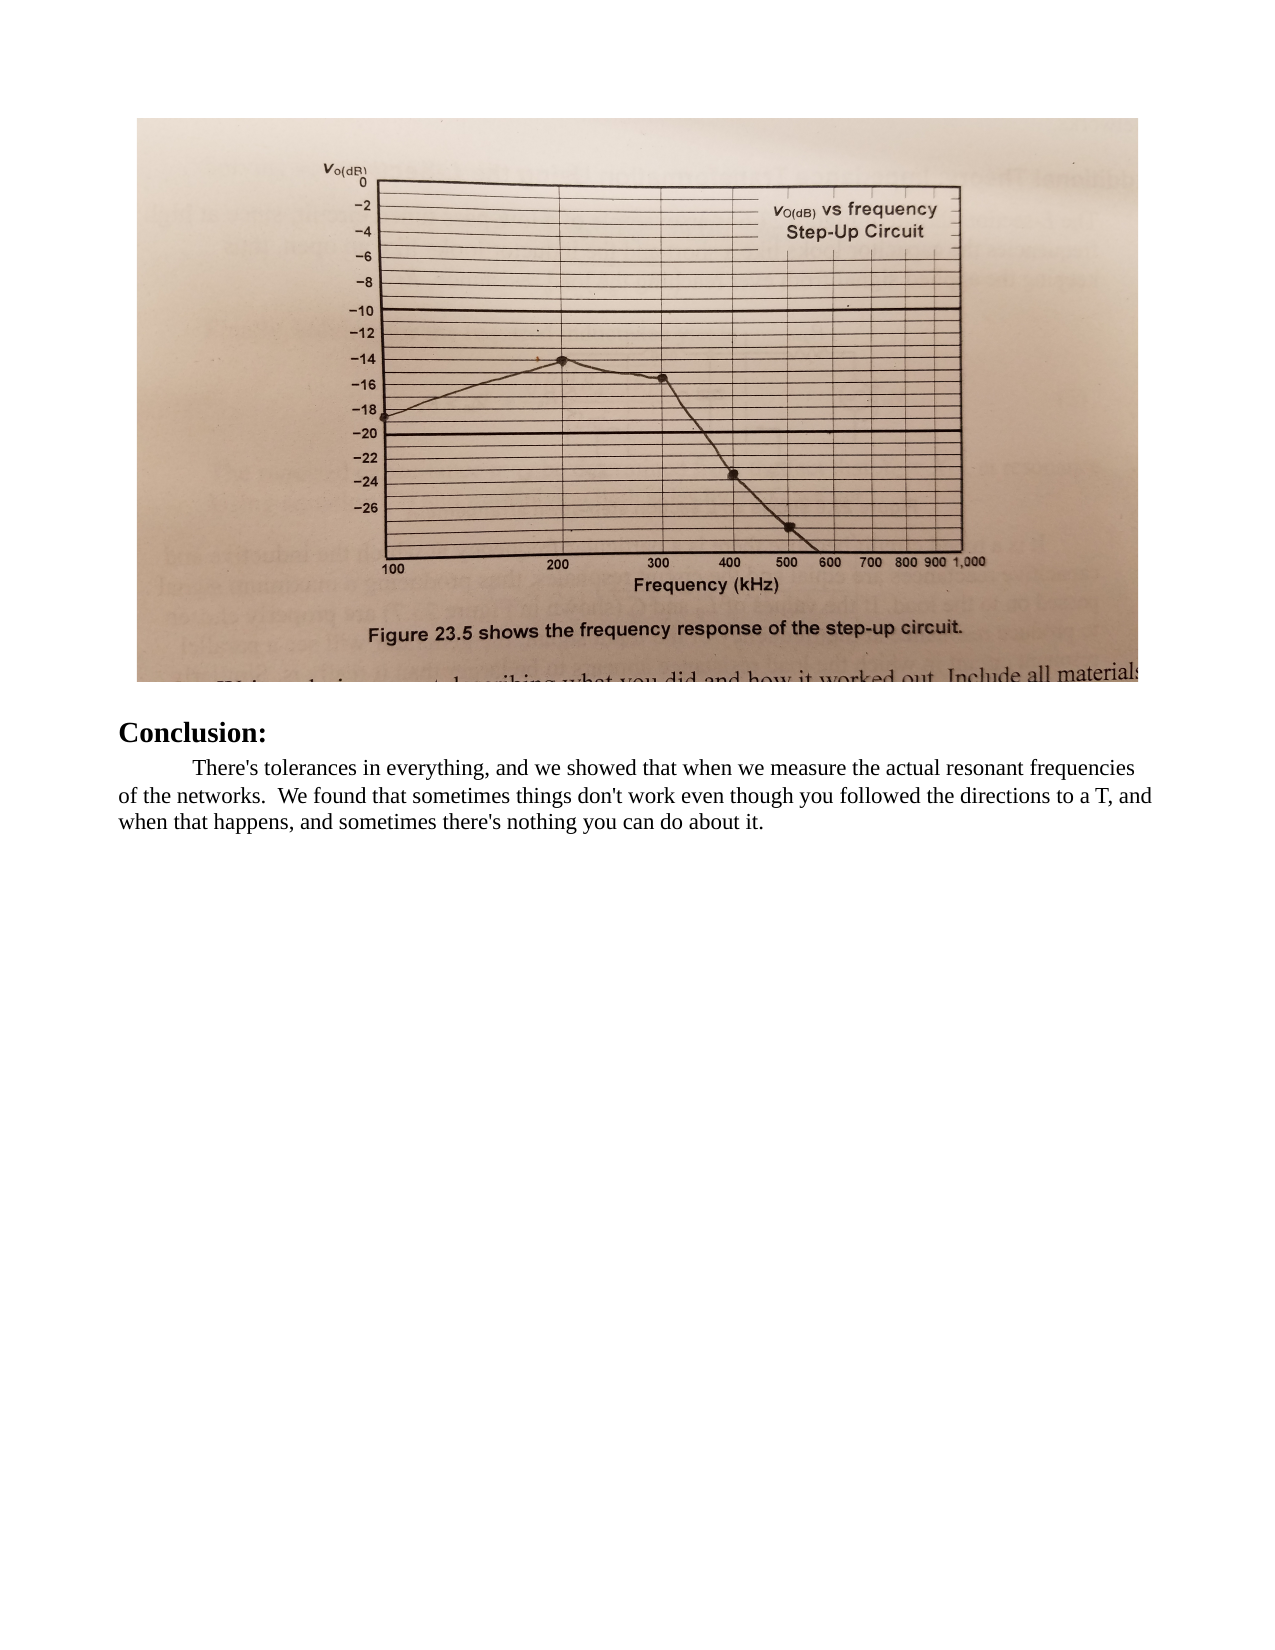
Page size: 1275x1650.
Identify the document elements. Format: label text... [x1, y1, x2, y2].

text There's tolerances in everything, and we showed that when we measure the actual resonant frequencies of the networks. We found that sometimes things don't work even though you followed the directions to a T, and when that happens, and sometimes there's nothing you can do about it. [118, 748, 1157, 834]
text Conclusion: [118, 715, 1157, 748]
picture [136, 118, 1139, 682]
